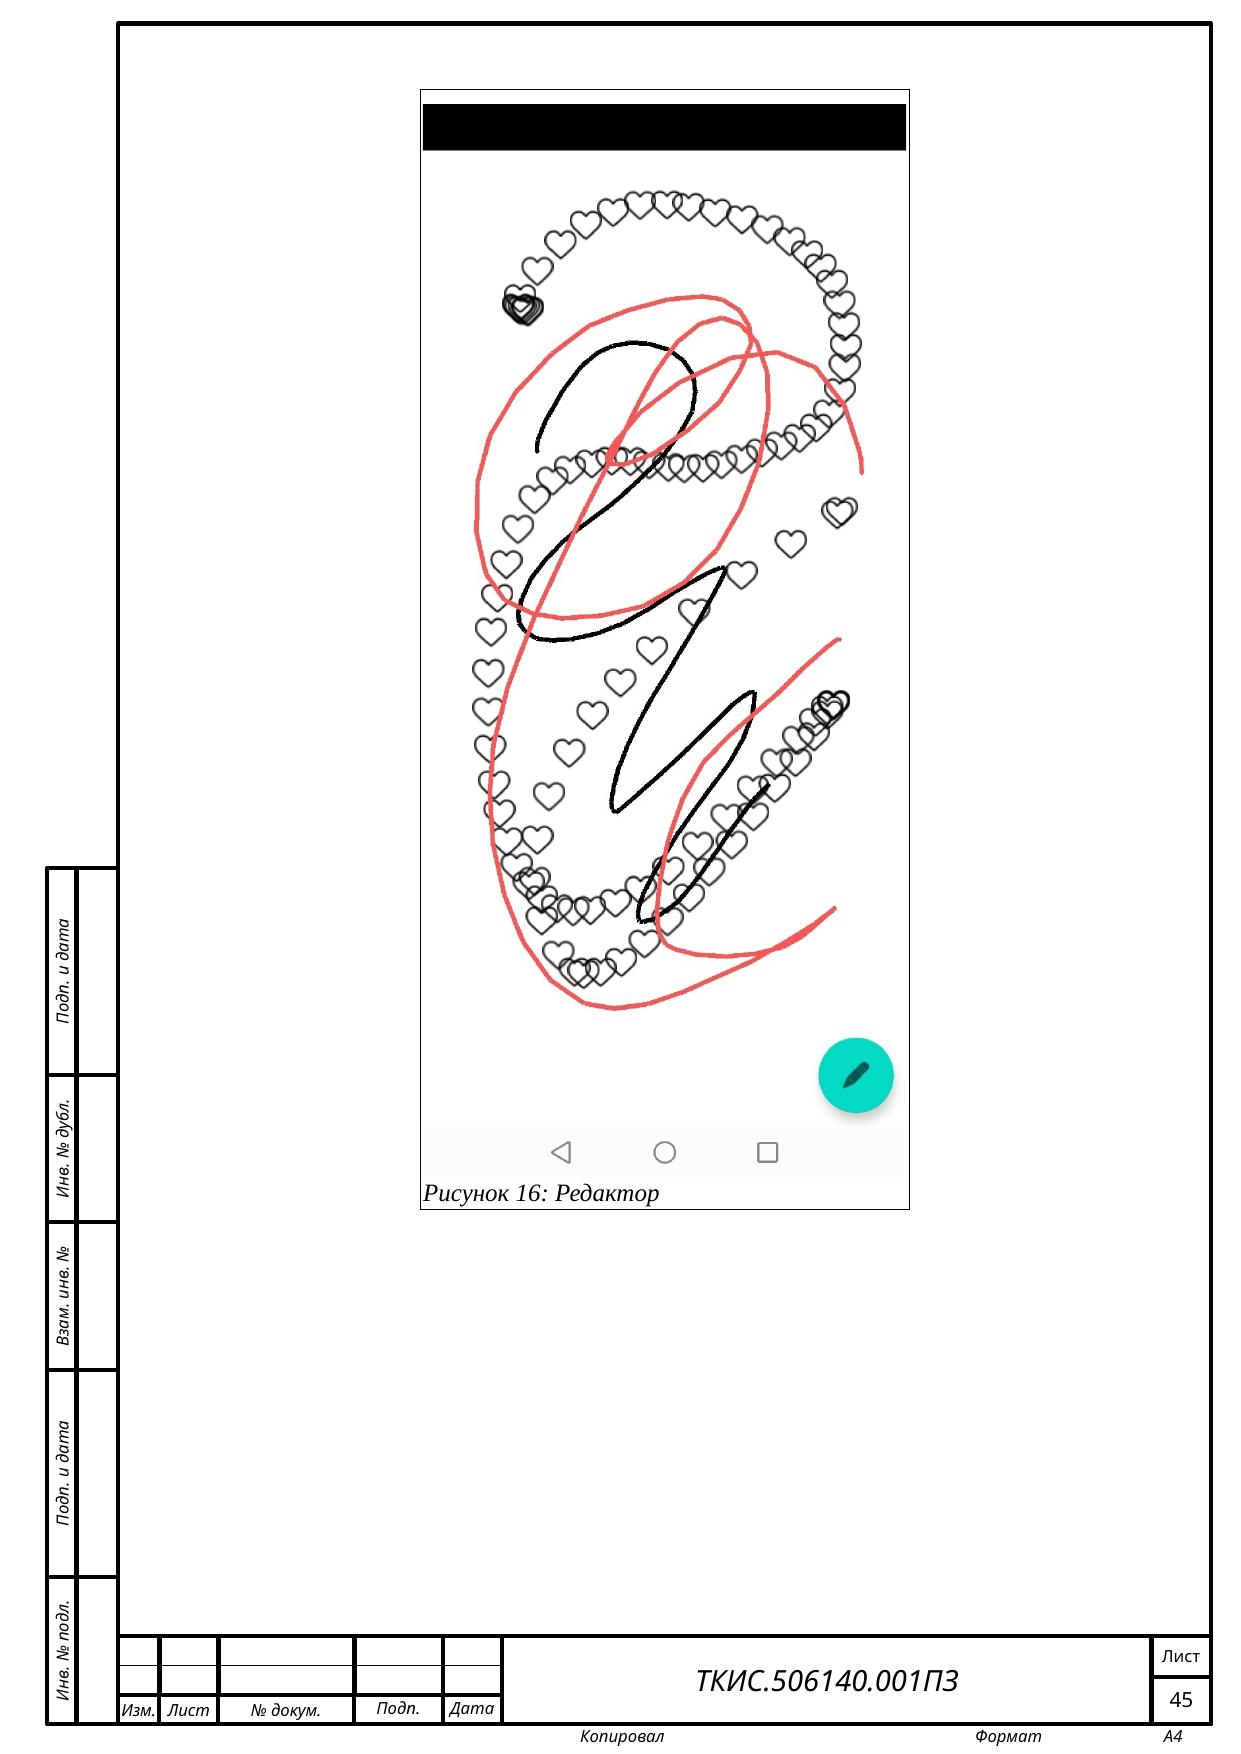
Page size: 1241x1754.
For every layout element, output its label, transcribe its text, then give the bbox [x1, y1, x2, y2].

text Рисунок 16: Редактор [423, 1178, 906, 1207]
picture [422, 104, 907, 1178]
